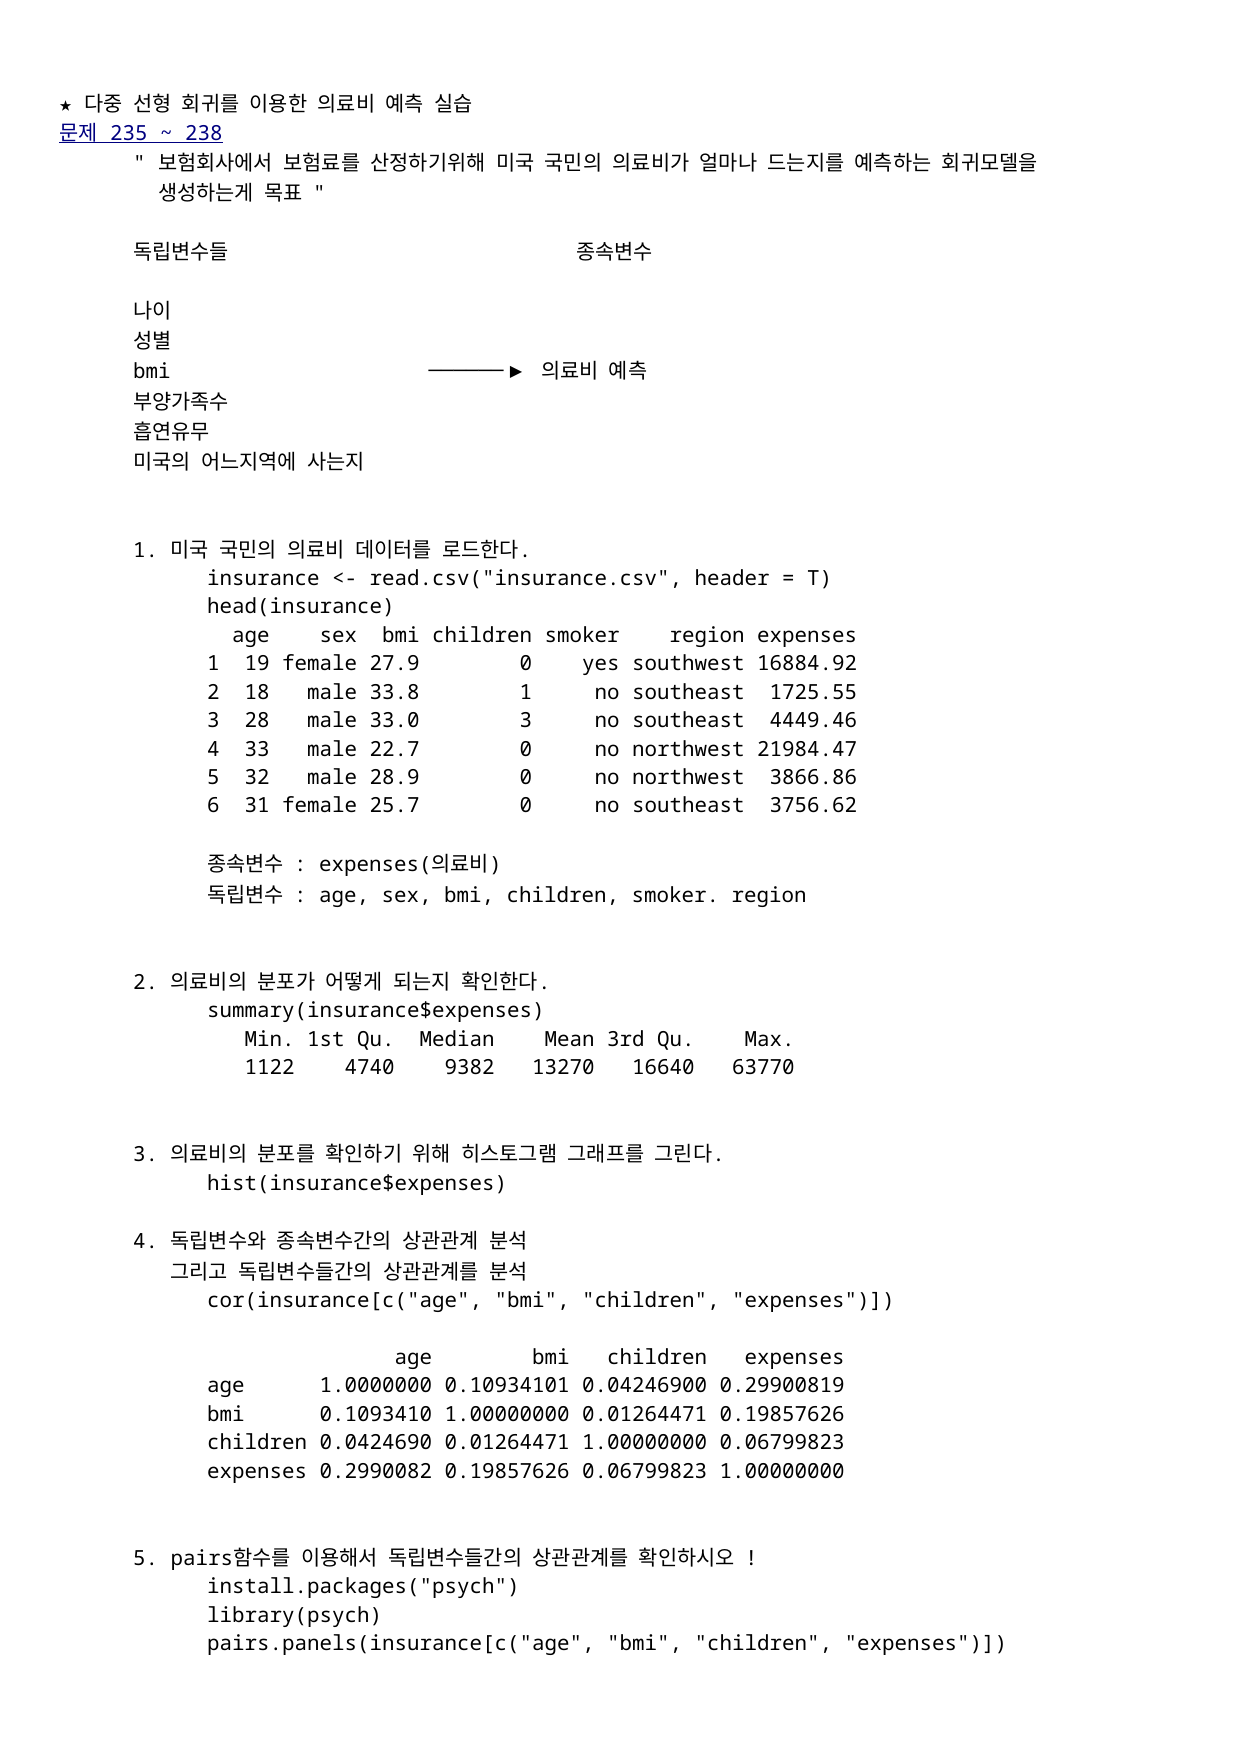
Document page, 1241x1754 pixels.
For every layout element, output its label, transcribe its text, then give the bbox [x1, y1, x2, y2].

text Min. 1st Qu. Median Mean 3rd Qu. Max. [59, 1024, 1181, 1052]
text children 0.0424690 0.01264471 1.00000000 0.06799823 [59, 1427, 1181, 1456]
text 6 31 female 25.7 0 no southeast 3756.62 [59, 791, 1181, 819]
text age 1.0000000 0.10934101 0.04246900 0.29900819 [59, 1371, 1181, 1399]
text expenses 0.2990082 0.19857626 0.06799823 1.00000000 [59, 1456, 1181, 1484]
text 독립변수들 종속변수 [59, 235, 1181, 266]
text 생성하는게 목표 " [59, 177, 1181, 207]
text 종속변수 : expenses(의료비) [59, 847, 1181, 878]
text 4. 독립변수와 종속변수간의 상관관계 분석 [59, 1225, 1181, 1255]
text 독립변수 : age, sex, bmi, children, smoker. region [59, 878, 1181, 908]
text summary(insurance$expenses) [59, 995, 1181, 1024]
text pairs.panels(insurance[c("age", "bmi", "children", "expenses")]) [59, 1628, 1181, 1657]
text 5. pairs함수를 이용해서 독립변수들간의 상관관계를 확인하시오 ! [59, 1541, 1181, 1572]
text 2 18 male 33.8 1 no southeast 1725.55 [59, 677, 1181, 705]
text 흡연유무 [59, 415, 1181, 446]
text age sex bmi children smoker region expenses [59, 620, 1181, 648]
text cor(insurance[c("age", "bmi", "children", "expenses")]) [59, 1285, 1181, 1314]
text " 보험회사에서 보험료를 산정하기위해 미국 국민의 의료비가 얼마나 드는지를 예측하는 회귀모델을 [59, 146, 1181, 177]
text 5 32 male 28.9 0 no northwest 3866.86 [59, 762, 1181, 791]
text 미국의 어느지역에 사는지 [59, 446, 1181, 476]
text 4 33 male 22.7 0 no northwest 21984.47 [59, 734, 1181, 762]
text 나이 [59, 294, 1181, 324]
text 1. 미국 국민의 의료비 데이터를 로드한다. [59, 533, 1181, 563]
text head(insurance) [59, 592, 1181, 620]
text age bmi children expenses [59, 1342, 1181, 1371]
text 부양가족수 [59, 385, 1181, 415]
text install.packages("psych") [59, 1572, 1181, 1600]
text library(psych) [59, 1600, 1181, 1628]
text bmi 0.1093410 1.00000000 0.01264471 0.19857626 [59, 1399, 1181, 1427]
text 그리고 독립변수들간의 상관관계를 분석 [59, 1255, 1181, 1285]
text hist(insurance$expenses) [59, 1168, 1181, 1196]
text 문제 235 ~ 238 [59, 118, 1181, 146]
text 성별 [59, 324, 1181, 355]
text 1 19 female 27.9 0 yes southwest 16884.92 [59, 648, 1181, 677]
text 3. 의료비의 분포를 확인하기 위해 히스토그램 그래프를 그린다. [59, 1137, 1181, 1168]
text bmi ──────▶ 의료비 예측 [59, 355, 1181, 385]
text 2. 의료비의 분포가 어떻게 되는지 확인한다. [59, 965, 1181, 995]
text 1122 4740 9382 13270 16640 63770 [59, 1052, 1181, 1081]
text insurance <- read.csv("insurance.csv", header = T) [59, 563, 1181, 592]
text ★ 다중 선형 회귀를 이용한 의료비 예측 실습 [59, 87, 1181, 118]
text 3 28 male 33.0 3 no southeast 4449.46 [59, 705, 1181, 734]
